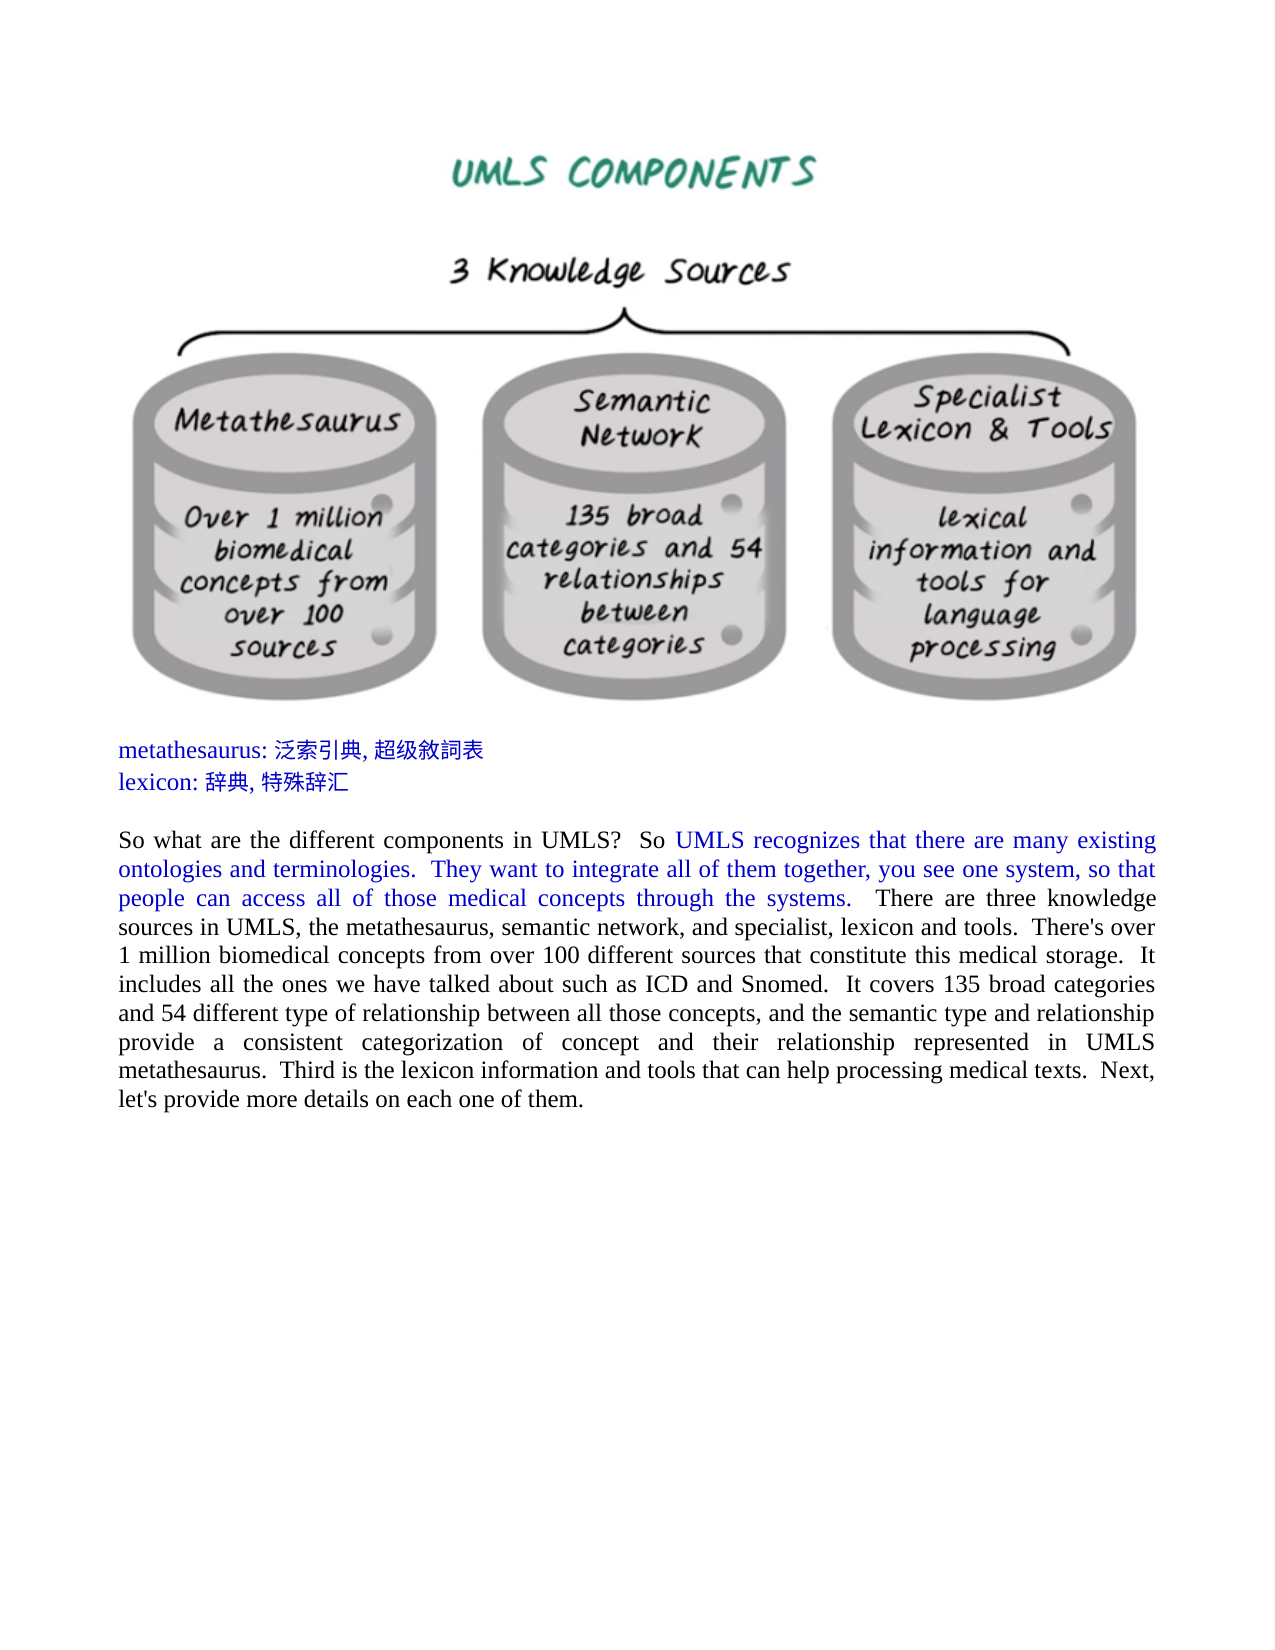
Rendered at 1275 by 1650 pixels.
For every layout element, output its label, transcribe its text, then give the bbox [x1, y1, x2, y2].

text metathesaurus: 泛索引典, 超级敘詞表 [118, 733, 1157, 765]
text lexicon: 辞典, 特殊辞汇 [118, 765, 1157, 797]
picture [118, 146, 1157, 705]
text So what are the different components in UMLS? So UMLS recognizes that there are many existing ontologies and terminologies. They want to integrate all of them together, you see one system, so that people can access all of those medical concepts through the systems. There are three knowledge sources in UMLS, the metathesaurus, semantic network, and specialist, lexicon and tools. There's over 1 million biomedical concepts from over 100 different sources that constitute this medical storage. It includes all the ones we have talked about such as ICD and Snomed. It covers 135 broad categories and 54 different type of relationship between all those concepts, and the semantic type and relationship provide a consistent categorization of concept and their relationship represented in UMLS metathesaurus. Third is the lexicon information and tools that can help processing medical texts. Next, let's provide more details on each one of them. [118, 826, 1157, 1113]
